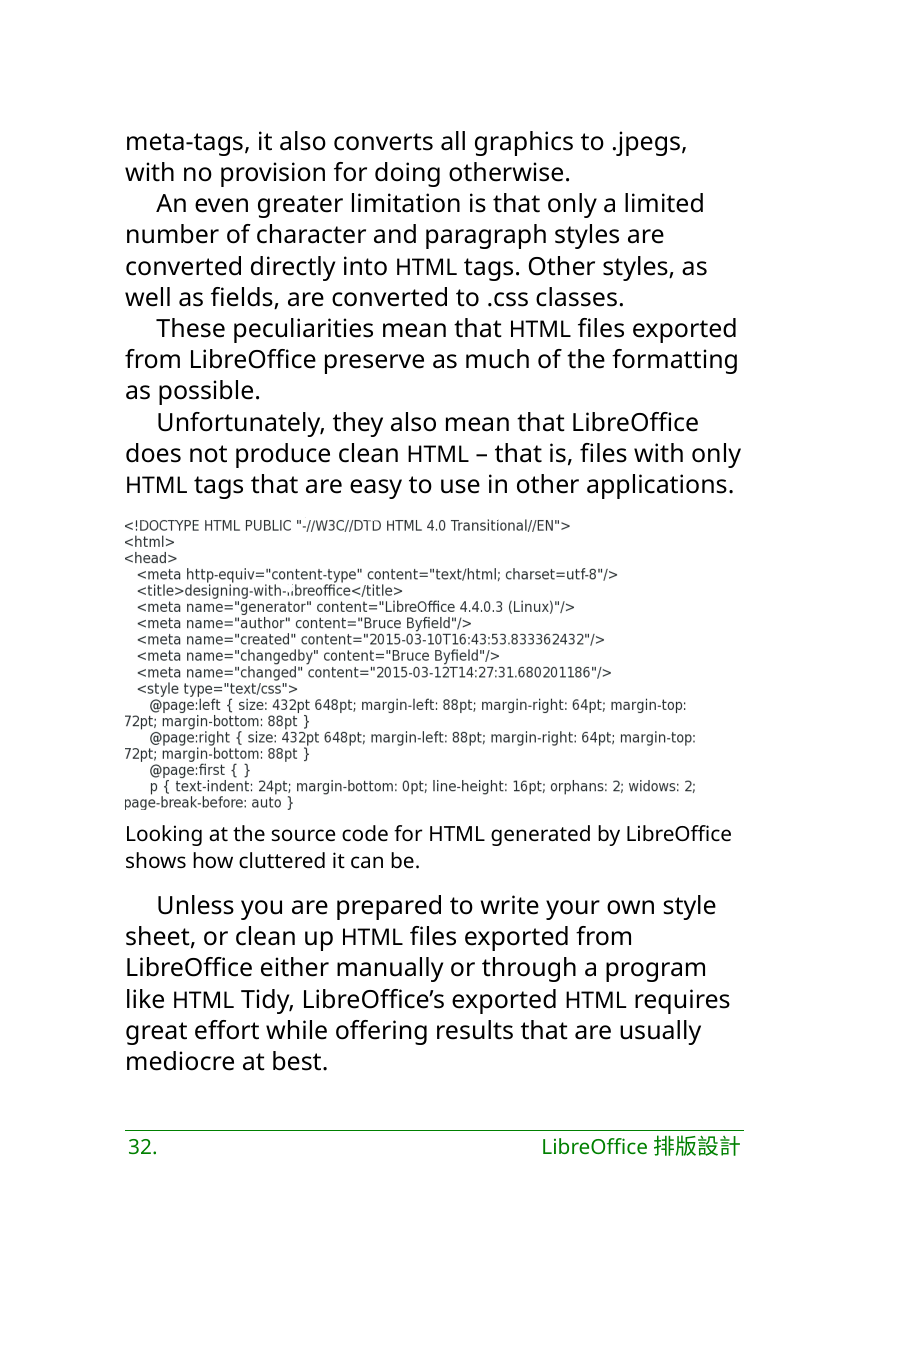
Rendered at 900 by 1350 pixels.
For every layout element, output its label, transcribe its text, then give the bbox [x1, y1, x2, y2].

table_header [698, 516, 744, 809]
text Unless you are prepared to write your own style sheet, or clean up HTML files exported from LibreOffice either manually or through a program like HTML Tidy, LibreOffice’s exported HTML requires great effort while offering results that are usually mediocre at best. [125, 889, 744, 1077]
table_cell Looking at the source code for HTML generated by LibreOffice shows how cluttered it can be. [125, 812, 744, 874]
picture [125, 515, 698, 810]
text These peculiarities mean that HTML files exported from LibreOffice preserve as much of the formatting as possible. [125, 312, 744, 406]
text Unfortunately, they also mean that LibreOffice does not produce clean HTML – that is, files with only HTML tags that are easy to use in other applications. [125, 406, 744, 500]
text meta-tags, it also converts all graphics to .jpegs, with no provision for doing otherwise. [125, 125, 744, 187]
text An even greater limitation is that only a limited number of character and paragraph styles are converted directly into HTML tags. Other styles, as well as fields, are converted to .css classes. [125, 187, 744, 312]
